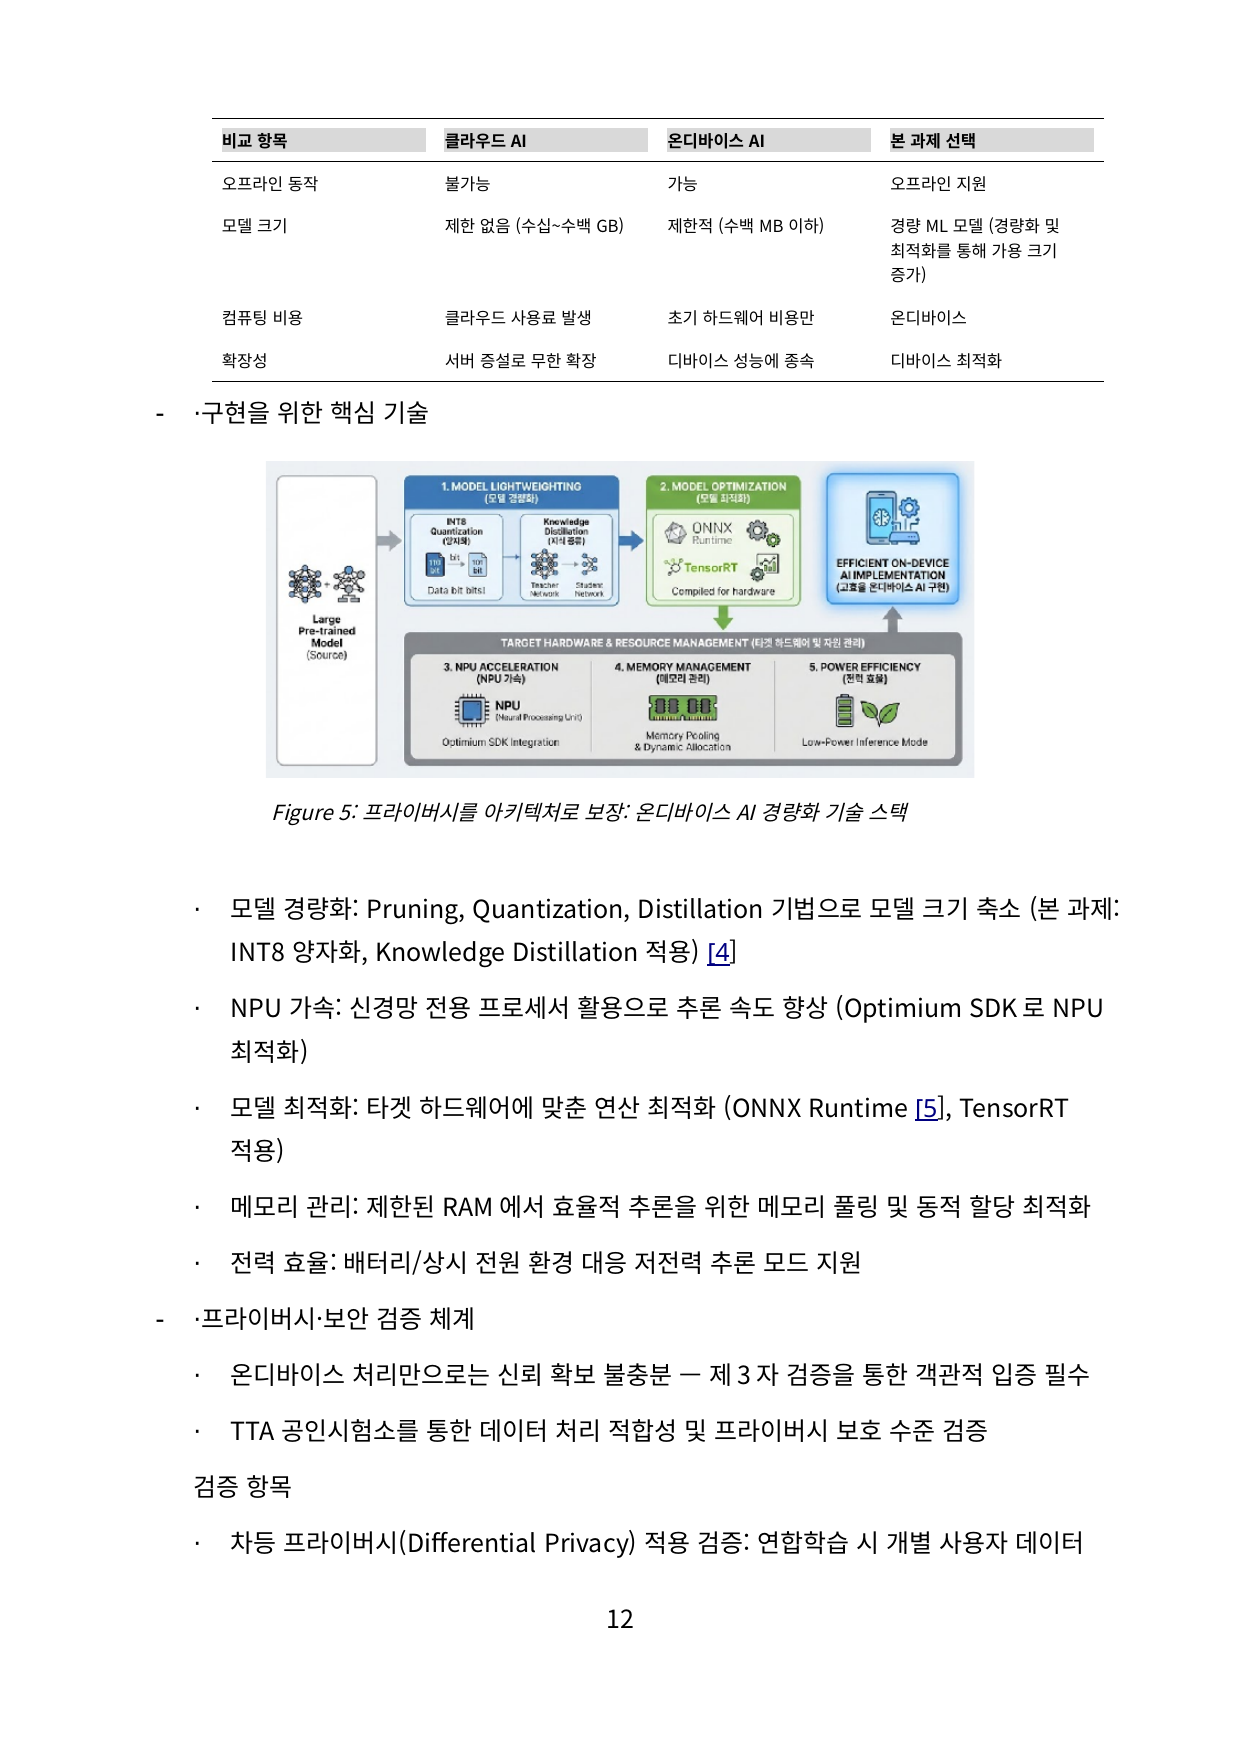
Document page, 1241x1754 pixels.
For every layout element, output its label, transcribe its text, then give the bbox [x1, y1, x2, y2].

table_cell 오프라인 동작 [212, 162, 435, 204]
table_cell 제한 없음 (수십~수백 GB) [435, 204, 658, 295]
table_cell 디바이스 최적화 [881, 338, 1103, 381]
list ⋅구현을 위한 핵심 기술 [156, 393, 1122, 429]
table_cell 모델 크기 [212, 204, 435, 295]
table_cell 클라우드 사용료 발생 [435, 295, 658, 338]
list 모델 경량화: Pruning, Quantization, Distillation 기법으로 모델 크기 축소 (본 과제: INT8 양자화, Knowledge Distillation 적용) [4] [193, 889, 1122, 969]
list 검증 항목 [156, 1467, 1122, 1503]
table_cell 초기 하드웨어 비용만 [658, 295, 881, 338]
table_cell 경량 ML 모델 (경량화 및 최적화를 통해 가용 크기 증가) [881, 204, 1103, 295]
list 전력 효율: 배터리/상시 전원 환경 대응 저전력 추론 모드 지원 [193, 1243, 1122, 1280]
list ⋅프라이버시·보안 검증 체계 [156, 1299, 1122, 1336]
list TTA 공인시험소를 통한 데이터 처리 적합성 및 프라이버시 보호 수준 검증 [193, 1411, 1122, 1448]
list 모델 최적화: 타겟 하드웨어에 맞춘 연산 최적화 (ONNX Runtime [5], TensorRT 적용) [193, 1088, 1122, 1168]
table_cell 오프라인 지원 [881, 162, 1103, 204]
table_header 비교 항목 [212, 119, 435, 161]
table_cell 불가능 [435, 162, 658, 204]
table_cell 제한적 (수백 MB 이하) [658, 204, 881, 295]
list 메모리 관리: 제한된 RAM에서 효율적 추론을 위한 메모리 풀링 및 동적 할당 최적화 [193, 1188, 1122, 1224]
table_cell 온디바이스 [881, 295, 1103, 338]
list 온디바이스 처리만으로는 신뢰 확보 불충분 — 제3자 검증을 통한 객관적 입증 필수 [193, 1355, 1122, 1392]
table_cell 확장성 [212, 338, 435, 381]
table_cell 가능 [658, 162, 881, 204]
table_header 온디바이스 AI [658, 119, 881, 161]
table_header 클라우드 AI [435, 119, 658, 161]
table_cell 서버 증설로 무한 확장 [435, 338, 658, 381]
table_cell 디바이스 성능에 종속 [658, 338, 881, 381]
table_cell 컴퓨팅 비용 [212, 295, 435, 338]
table_header 본 과제 선택 [881, 119, 1103, 161]
list NPU 가속: 신경망 전용 프로세서 활용으로 추론 속도 향상 (Optimium SDK로 NPU 최적화) [193, 989, 1122, 1068]
list 차등 프라이버시(Differential Privacy) 적용 검증: 연합학습 시 개별 사용자 데이터 [193, 1523, 1122, 1559]
list Figure 6: 프라이버시를 아키텍처로 보장: 온디바이스 AI 경량화 기술 스택 [266, 778, 974, 826]
